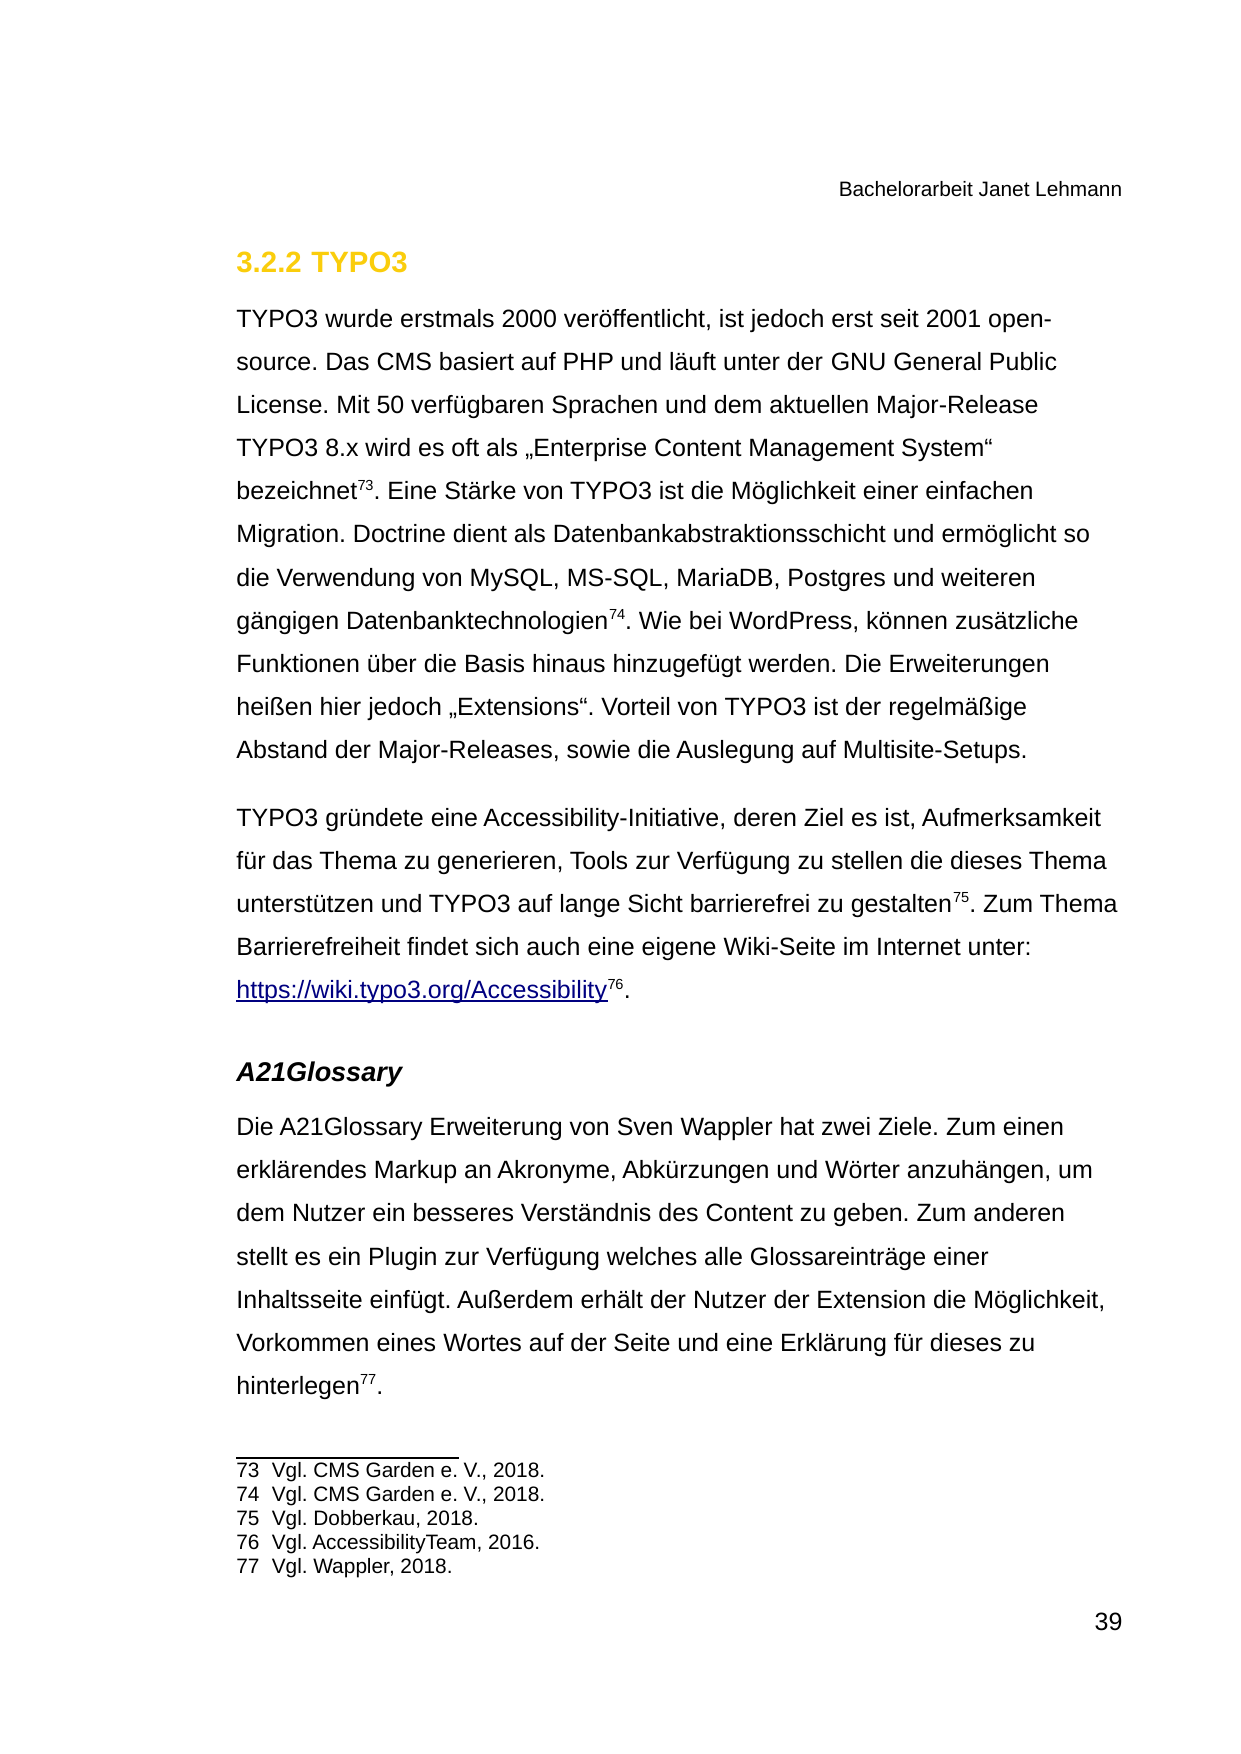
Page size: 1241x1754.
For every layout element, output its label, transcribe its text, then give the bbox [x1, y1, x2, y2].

subtitle A21Glossary [236, 1056, 1122, 1087]
text Die A21Glossary Erweiterung von Sven Wappler hat zwei Ziele. Zum einen erklärendes Markup an Akronyme, Abkürzungen und Wörter anzuhängen, um dem Nutzer ein besseres Verständnis des Content zu geben. Zum anderen stellt es ein Plugin zur Verfügung welches alle Glossareinträge einer Inhaltsseite einfügt. Außerdem erhält der Nutzer der Extension die Möglichkeit, Vorkommen eines Wortes auf der Seite und eine Erklärung für dieses zu hinterlegen. [236, 1112, 1122, 1400]
text TYPO3 gründete eine Accessibility-Initiative, deren Ziel es ist, Aufmerksamkeit für das Thema zu generieren, Tools zur Verfügung zu stellen die dieses Thema unterstützen und TYPO3 auf lange Sicht barrierefrei zu gestalten. Zum Thema Barrierefreiheit findet sich auch eine eigene Wiki-Seite im Internet unter: https://wiki.typo3.org/Accessibility. [236, 803, 1122, 1004]
text Vgl. CMS Garden e. V., 2018. [236, 1482, 1122, 1506]
text TYPO3 wurde erstmals 2000 veröffentlicht, ist jedoch erst seit 2001 open-source. Das CMS basiert auf PHP und läuft unter der GNU General Public License. Mit 50 verfügbaren Sprachen und dem aktuellen Major-Release TYPO3 8.x wird es oft als „Enterprise Content Management System“ bezeichnet. Eine Stärke von TYPO3 ist die Möglichkeit einer einfachen Migration. Doctrine dient als Datenbankabstraktionsschicht und ermöglicht so die Verwendung von MySQL, MS-SQL, MariaDB, Postgres und weiteren gängigen Datenbanktechnologien. Wie bei WordPress, können zusätzliche Funktionen über die Basis hinaus hinzugefügt werden. Die Erweiterungen heißen hier jedoch „Extensions“. Vorteil von TYPO3 ist der regelmäßige Abstand der Major-Releases, sowie die Auslegung auf Multisite-Setups. [236, 304, 1122, 764]
subtitle TYPO3 [236, 245, 1122, 279]
text Vgl. CMS Garden e. V., 2018. [236, 1458, 1122, 1482]
text Vgl. Wappler, 2018. [236, 1554, 1122, 1578]
text Vgl. AccessibilityTeam, 2016. [236, 1530, 1122, 1554]
text Vgl. Dobberkau, 2018. [236, 1506, 1122, 1530]
